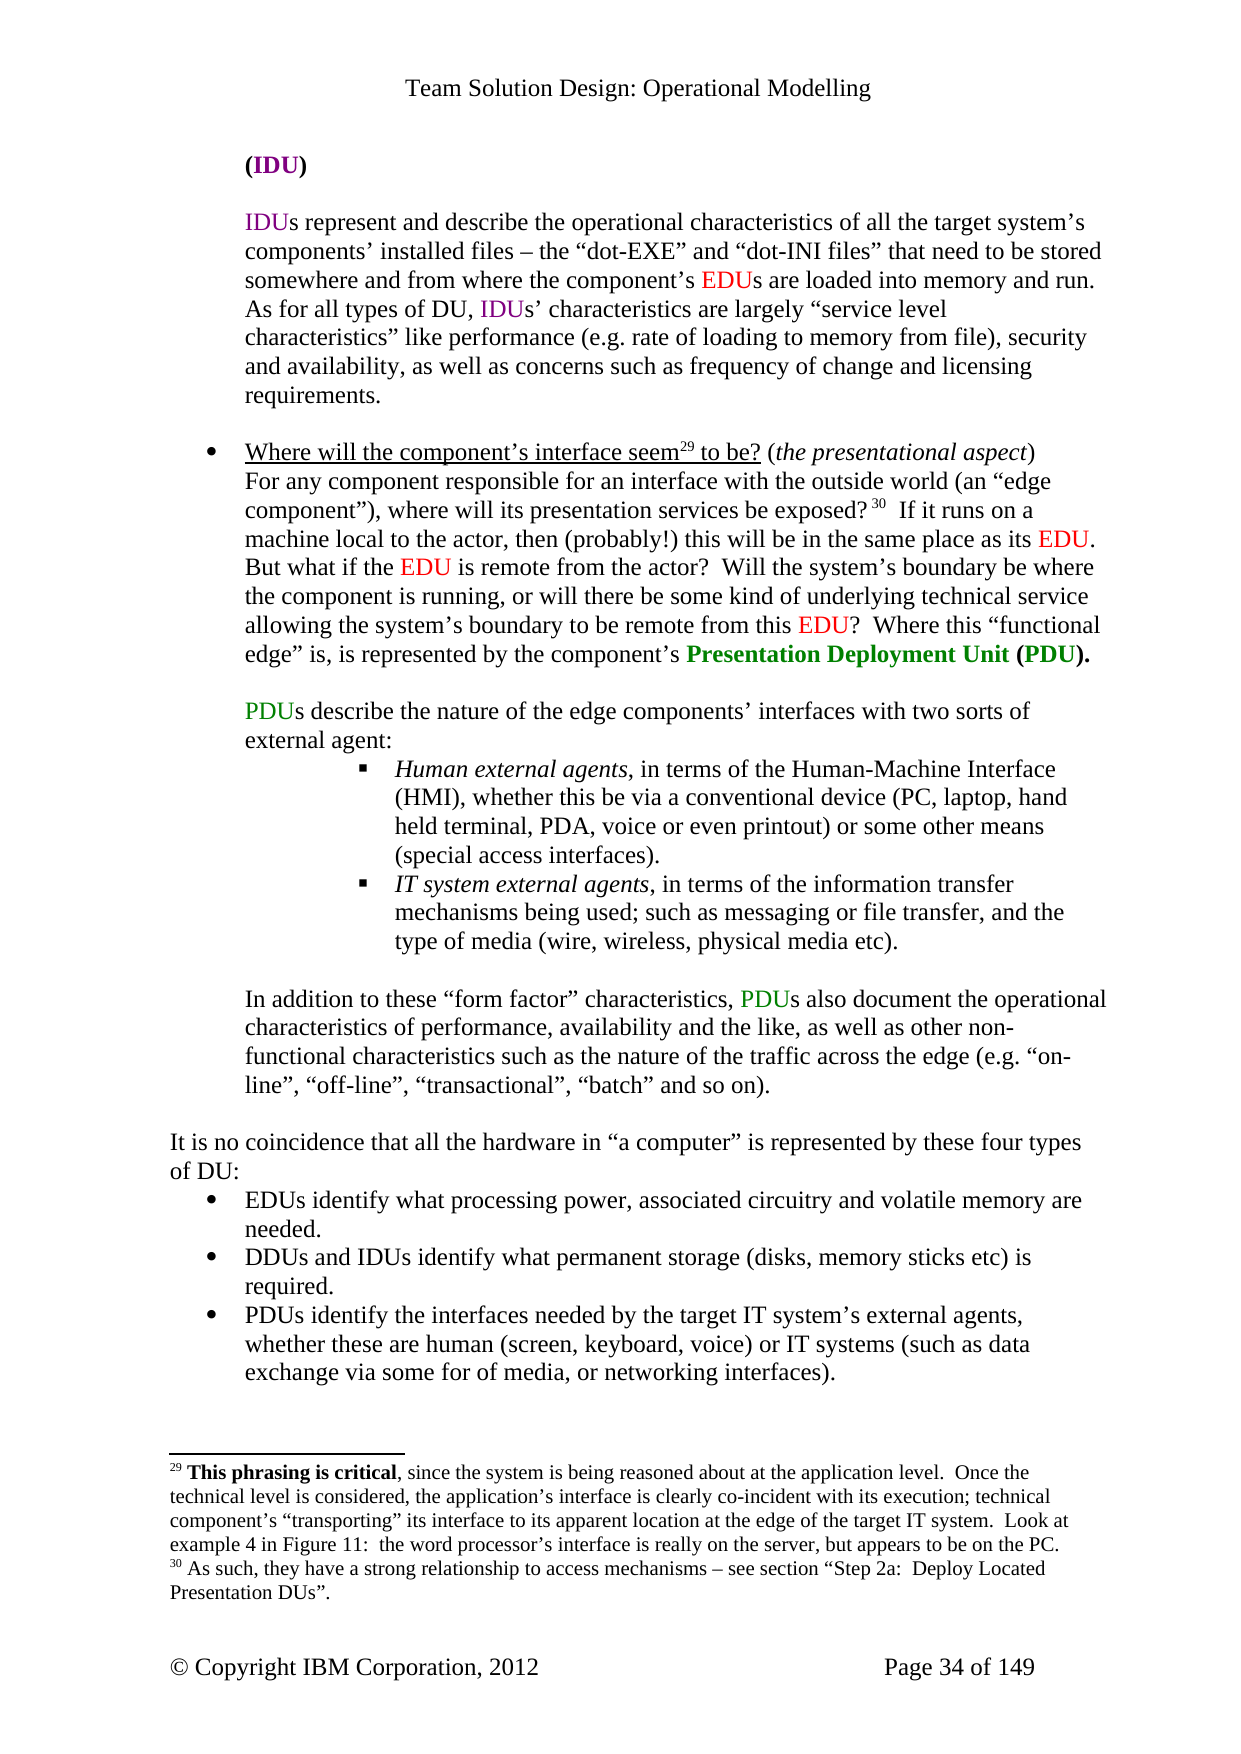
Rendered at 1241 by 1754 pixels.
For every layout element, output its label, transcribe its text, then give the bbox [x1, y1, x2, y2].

list (IDU) IDUs represent and describe the operational characteristics of all the target system’s components’ installed files – the “dot-EXE” and “dot-INI files” that need to be stored somewhere and from where the component’s EDUs are loaded into memory and run. As for all types of DU, IDUs’ characteristics are largely “service level characteristics” like performance (e.g. rate of loading to memory from file), security and availability, as well as concerns such as frequency of change and licensing requirements. [207, 150, 1107, 437]
list DDUs and IDUs identify what permanent storage (disks, memory sticks etc) is required. [207, 1242, 1107, 1300]
list Human external agents, in terms of the Human-Machine Interface (HMI), whether this be via a conventional device (PC, laptop, hand held terminal, PDA, voice or even printout) or some other means (special access interfaces). [357, 754, 1107, 869]
list This phrasing is critical, since the system is being reasoned about at the application level. Once the technical level is considered, the application’s interface is clearly co-incident with its execution; technical component’s “transporting” its interface to its apparent location at the edge of the target IT system. Look at example 4 in Figure 11: the word processor’s interface is really on the server, but appears to be on the PC. [169, 1459, 1107, 1556]
list Where will the component’s interface seem to be? (the presentational aspect) For any component responsible for an interface with the outside world (an “edge component”), where will its presentation services be exposed? If it runs on a machine local to the actor, then (probably!) this will be in the same place as its EDU. But what if the EDU is remote from the actor? Will the system’s boundary be where the component is running, or will there be some kind of underlying technical service allowing the system’s boundary to be remote from this EDU? Where this “functional edge” is, is represented by the component’s Presentation Deployment Unit (PDU). PDUs describe the nature of the edge components’ interfaces with two sorts of external agent: [207, 437, 1107, 754]
list EDUs identify what processing power, associated circuitry and volatile memory are needed. [207, 1185, 1107, 1242]
list PDUs identify the interfaces needed by the target IT system’s external agents, whether these are human (screen, keyboard, voice) or IT systems (such as data exchange via some for of media, or networking interfaces). [207, 1300, 1107, 1386]
list As such, they have a strong relationship to access mechanisms – see section “Step 2a: Deploy Located Presentation DUs”. [169, 1556, 1107, 1604]
list In addition to these “form factor” characteristics, PDUs also document the operational characteristics of performance, availability and the like, as well as other non-functional characteristics such as the nature of the traffic across the edge (e.g. “on-line”, “off-line”, “transactional”, “batch” and so on). [244, 984, 1107, 1127]
text It is no coincidence that all the hardware in “a computer” is represented by these four types of DU: [169, 1127, 1107, 1185]
list IT system external agents, in terms of the information transfer mechanisms being used; such as messaging or file transfer, and the type of media (wire, wireless, physical media etc). [357, 869, 1107, 955]
